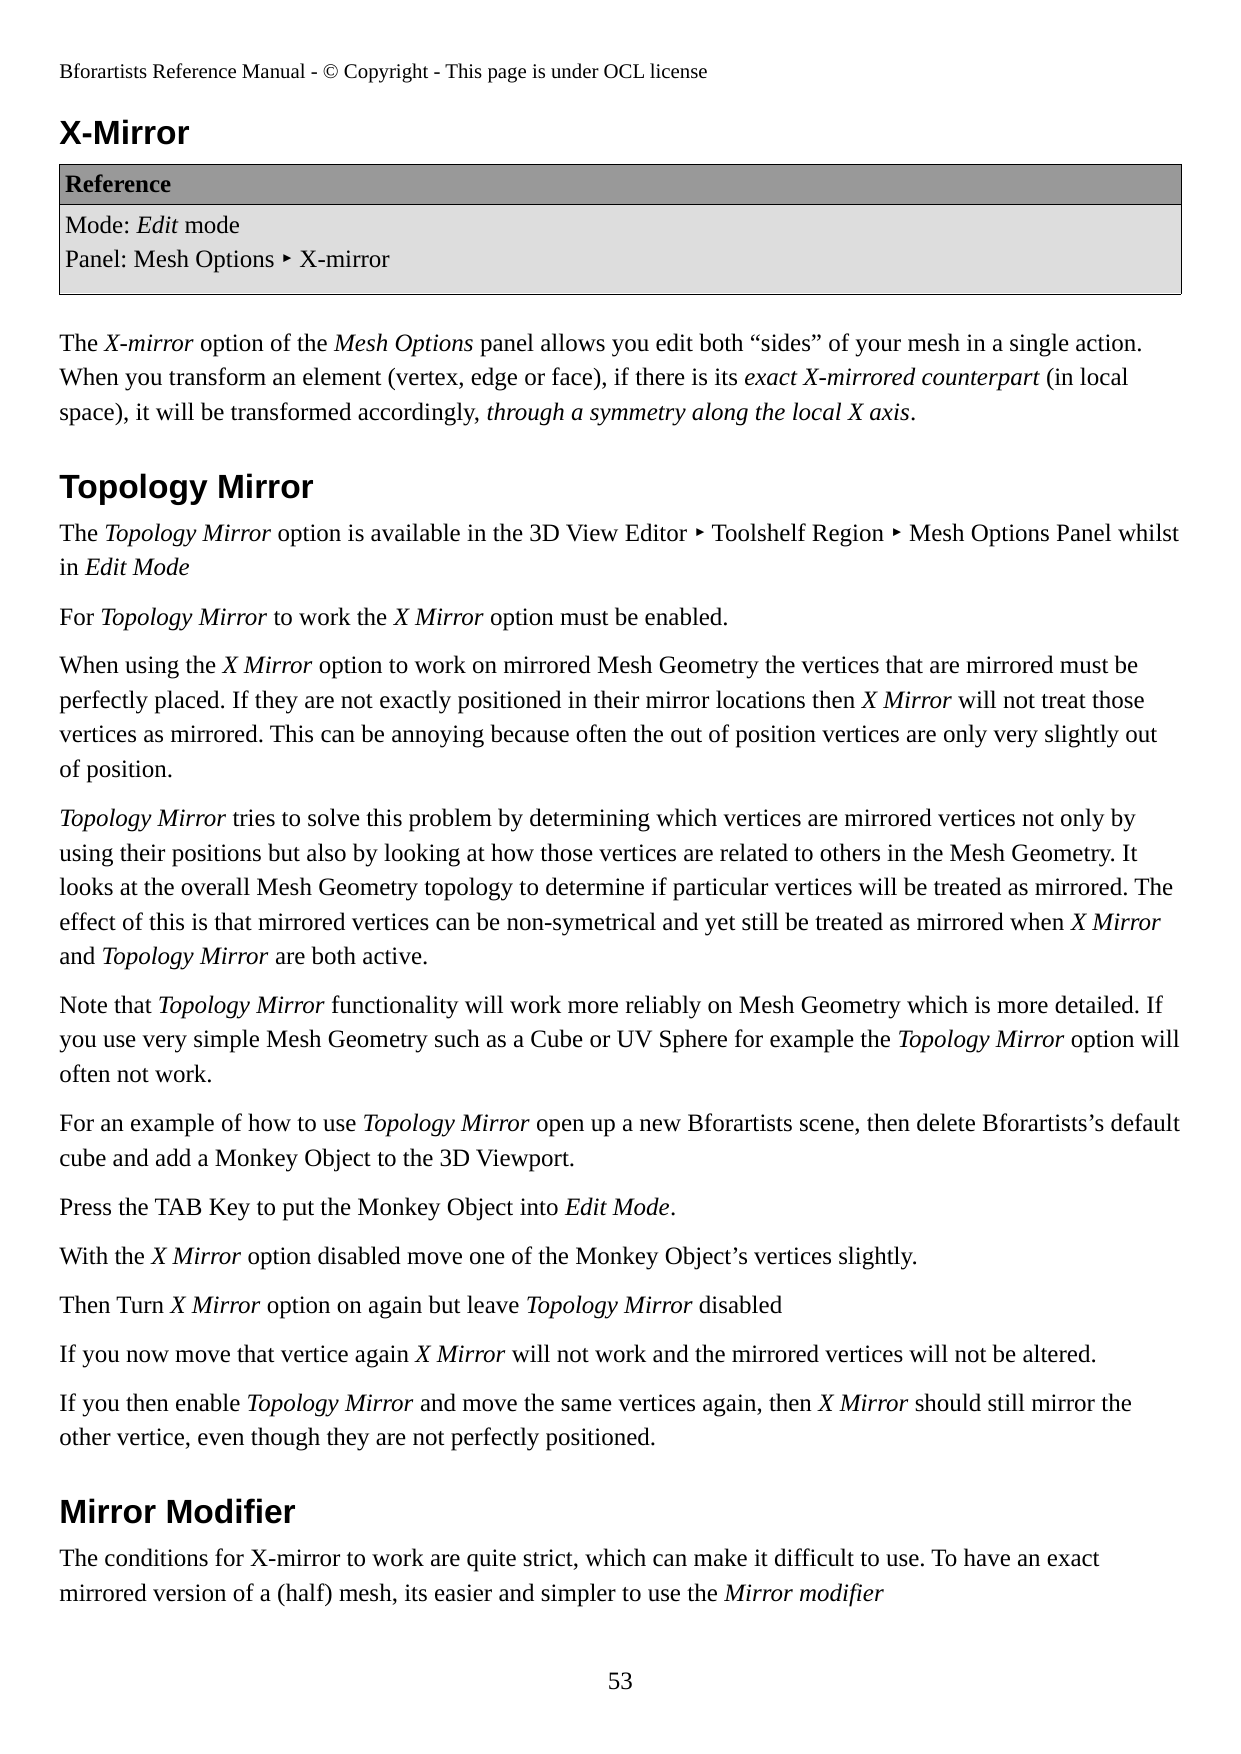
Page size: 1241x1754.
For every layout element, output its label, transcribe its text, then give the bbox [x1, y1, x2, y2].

table_cell Mode: Edit mode Panel: Mesh Options ‣ X-mirror [60, 205, 1181, 293]
text With the X Mirror option disabled move one of the Monkey Object’s vertices slightly. [59, 1241, 1181, 1269]
text If you now move that vertice again X Mirror will not work and the mirrored vertices will not be altered. [59, 1339, 1181, 1368]
subtitle X-Mirror [59, 113, 1181, 151]
text If you then enable Topology Mirror and move the same vertices again, then X Mirror should still mirror the other vertice, even though they are not perfectly positioned. [59, 1388, 1181, 1451]
text When using the X Mirror option to work on mirrored Mesh Geometry the vertices that are mirrored must be perfectly placed. If they are not exactly positioned in their mirror locations then X Mirror will not treat those vertices as mirrored. This can be annoying because often the out of position vertices are only very slightly out of position. [59, 651, 1181, 783]
text The Topology Mirror option is available in the 3D View Editor ‣ Toolshelf Region ‣ Mesh Options Panel whilst in Edit Mode [59, 518, 1181, 581]
subtitle Mirror Modifier [59, 1492, 1181, 1531]
text For Topology Mirror to work the X Mirror option must be enabled. [59, 602, 1181, 630]
table_header Reference [60, 165, 1181, 204]
text For an example of how to use Topology Mirror open up a new Bforartists scene, then delete Bforartists’s default cube and add a Monkey Object to the 3D Viewport. [59, 1108, 1181, 1171]
text The conditions for X-mirror to work are quite strict, which can make it difficult to use. To have an exact mirrored version of a (half) mesh, its easier and simpler to use the Mirror modifier [59, 1543, 1181, 1607]
subtitle Topology Mirror [59, 467, 1181, 506]
text Then Turn X Mirror option on again but leave Topology Mirror disabled [59, 1290, 1181, 1318]
text Press the TAB Key to put the Monkey Object into Edit Mode. [59, 1192, 1181, 1220]
text Topology Mirror tries to solve this problem by determining which vertices are mirrored vertices not only by using their positions but also by looking at how those vertices are related to others in the Mesh Geometry. It looks at the overall Mesh Geometry topology to determine if particular vertices will be treated as mirrored. The effect of this is that mirrored vertices can be non-symetrical and yet still be treated as mirrored when X Mirror and Topology Mirror are both active. [59, 803, 1181, 970]
text The X-mirror option of the Mesh Options panel allows you edit both “sides” of your mesh in a single action. When you transform an element (vertex, edge or face), if there is its exact X-mirrored counterpart (in local space), it will be transformed accordingly, through a symmetry along the local X axis. [59, 328, 1181, 426]
text Note that Topology Mirror functionality will work more reliably on Mesh Geometry which is more detailed. If you use very simple Mesh Geometry such as a Cube or UV Sphere for example the Topology Mirror option will often not work. [59, 990, 1181, 1088]
